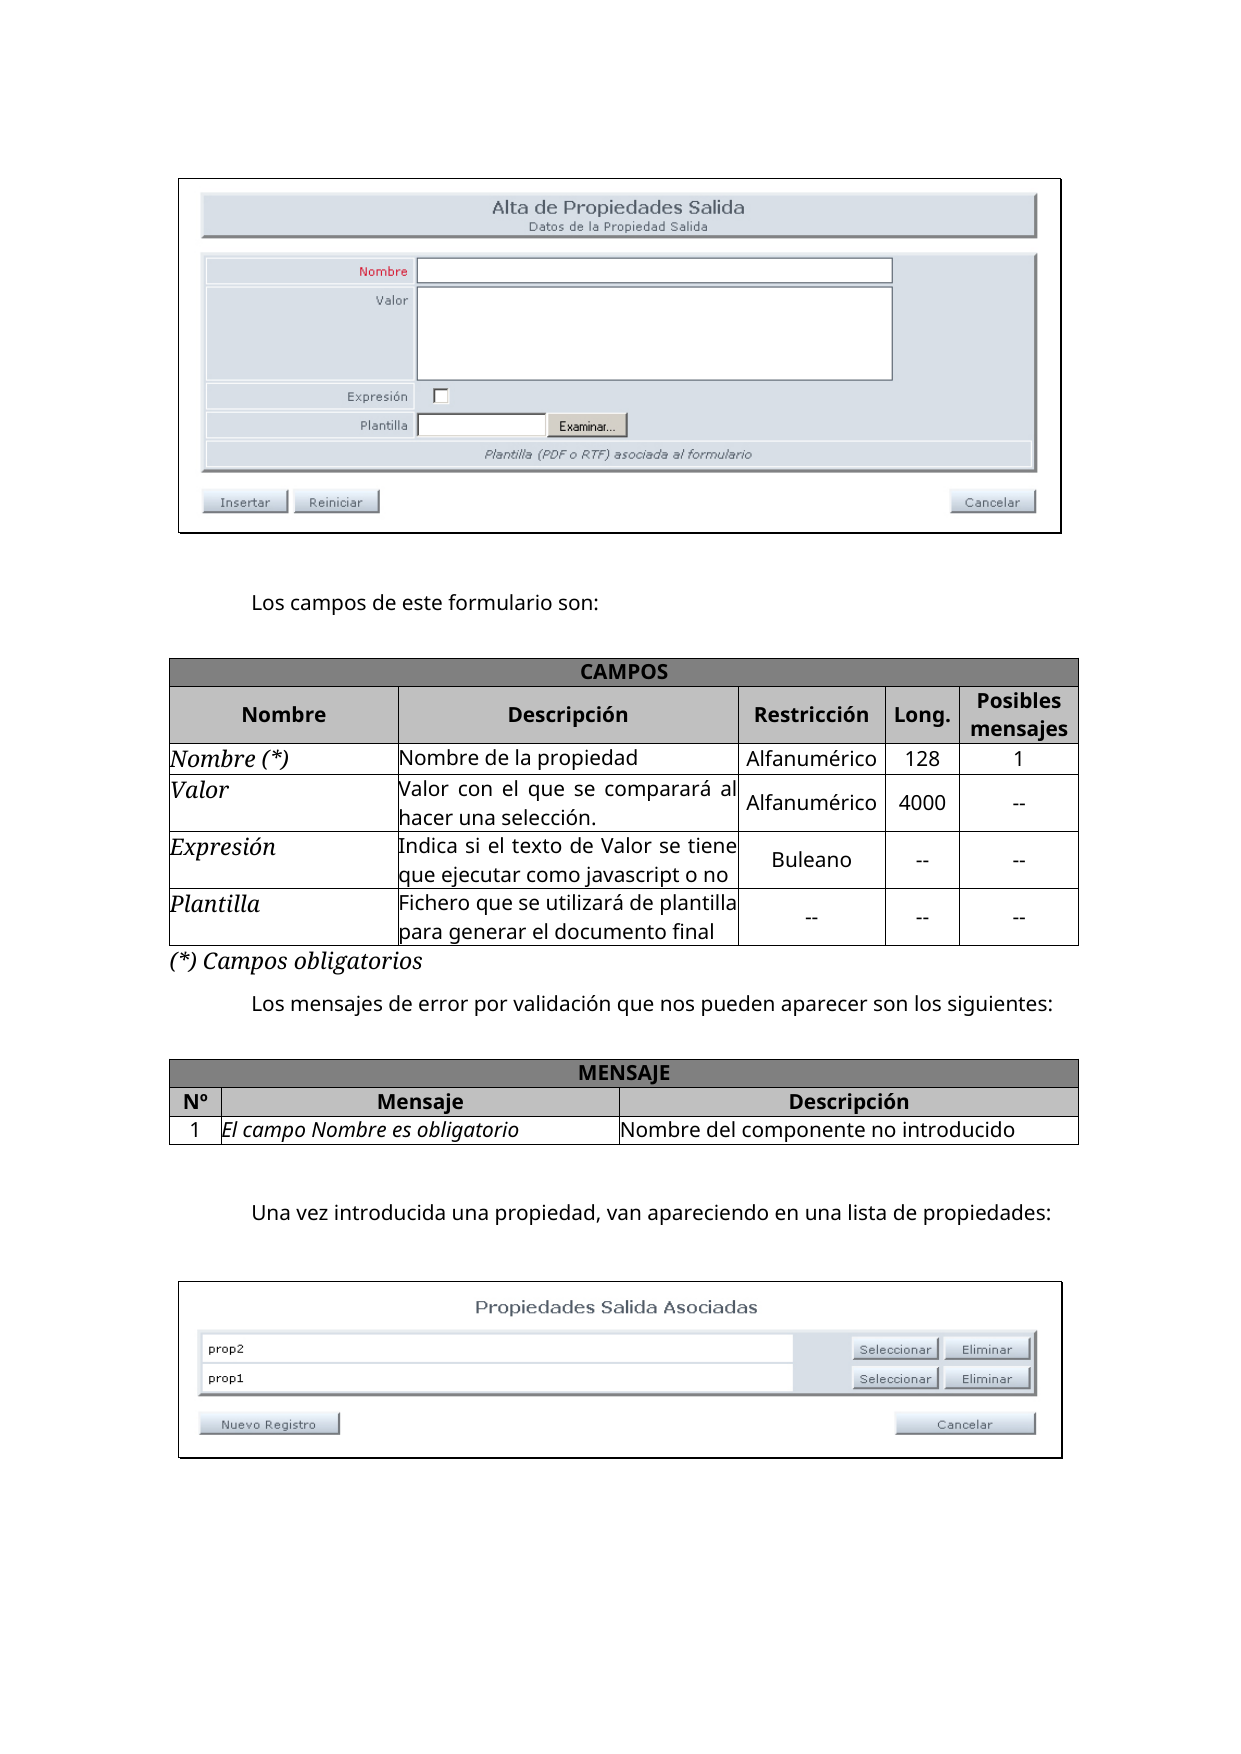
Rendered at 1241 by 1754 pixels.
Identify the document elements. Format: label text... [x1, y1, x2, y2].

table_cell 1 [170, 1117, 221, 1144]
table_header MENSAJE [170, 1060, 1078, 1087]
table_cell Restricción [739, 687, 885, 743]
table_cell (*) Campos obligatorios [169, 946, 1078, 977]
table_cell 128 [886, 744, 959, 774]
table_cell Buleano [739, 832, 885, 888]
table_cell Descripción [399, 687, 738, 743]
table_cell Plantilla [170, 889, 398, 945]
table_cell -- [960, 832, 1078, 888]
table_cell -- [739, 889, 885, 945]
table_cell Nombre del componente no introducido [620, 1117, 1078, 1144]
table_cell Nombre de la propiedad [399, 744, 738, 774]
table_cell Alfanumérico [739, 775, 885, 831]
table_cell Nombre (*) [170, 744, 398, 774]
text Los campos de este formulario son: [177, 588, 1063, 616]
table_cell Expresión [170, 832, 398, 888]
table_cell 1 [960, 744, 1078, 774]
table_cell Valor con el que se comparará al hacer una selección. [399, 775, 738, 831]
table_cell Indica si el texto de Valor se tiene que ejecutar como javascript o no [399, 832, 738, 888]
table_cell Descripción [620, 1088, 1078, 1116]
table_cell Long. [886, 687, 959, 743]
table_cell Nº [170, 1088, 221, 1116]
table_cell Fichero que se utilizará de plantilla para generar el documento final [399, 889, 738, 945]
table_cell Alfanumérico [739, 744, 885, 774]
picture [194, 186, 1044, 524]
table_cell -- [886, 832, 959, 888]
table_cell Posibles mensajes [960, 687, 1078, 743]
table_cell -- [960, 775, 1078, 831]
table_cell Mensaje [222, 1088, 619, 1116]
table_header CAMPOS [170, 659, 1078, 686]
text Una vez introducida una propiedad, van apareciendo en una lista de propiedades: [177, 1198, 1063, 1226]
text Los mensajes de error por validación que nos pueden aparecer son los siguientes: [177, 989, 1063, 1017]
table_cell 4000 [886, 775, 959, 831]
table_cell Valor [170, 775, 398, 831]
table_cell -- [960, 889, 1078, 945]
table_cell -- [886, 889, 959, 945]
picture [194, 1289, 1046, 1449]
table_cell Nombre [170, 687, 398, 743]
table_cell El campo Nombre es obligatorio [222, 1117, 619, 1144]
